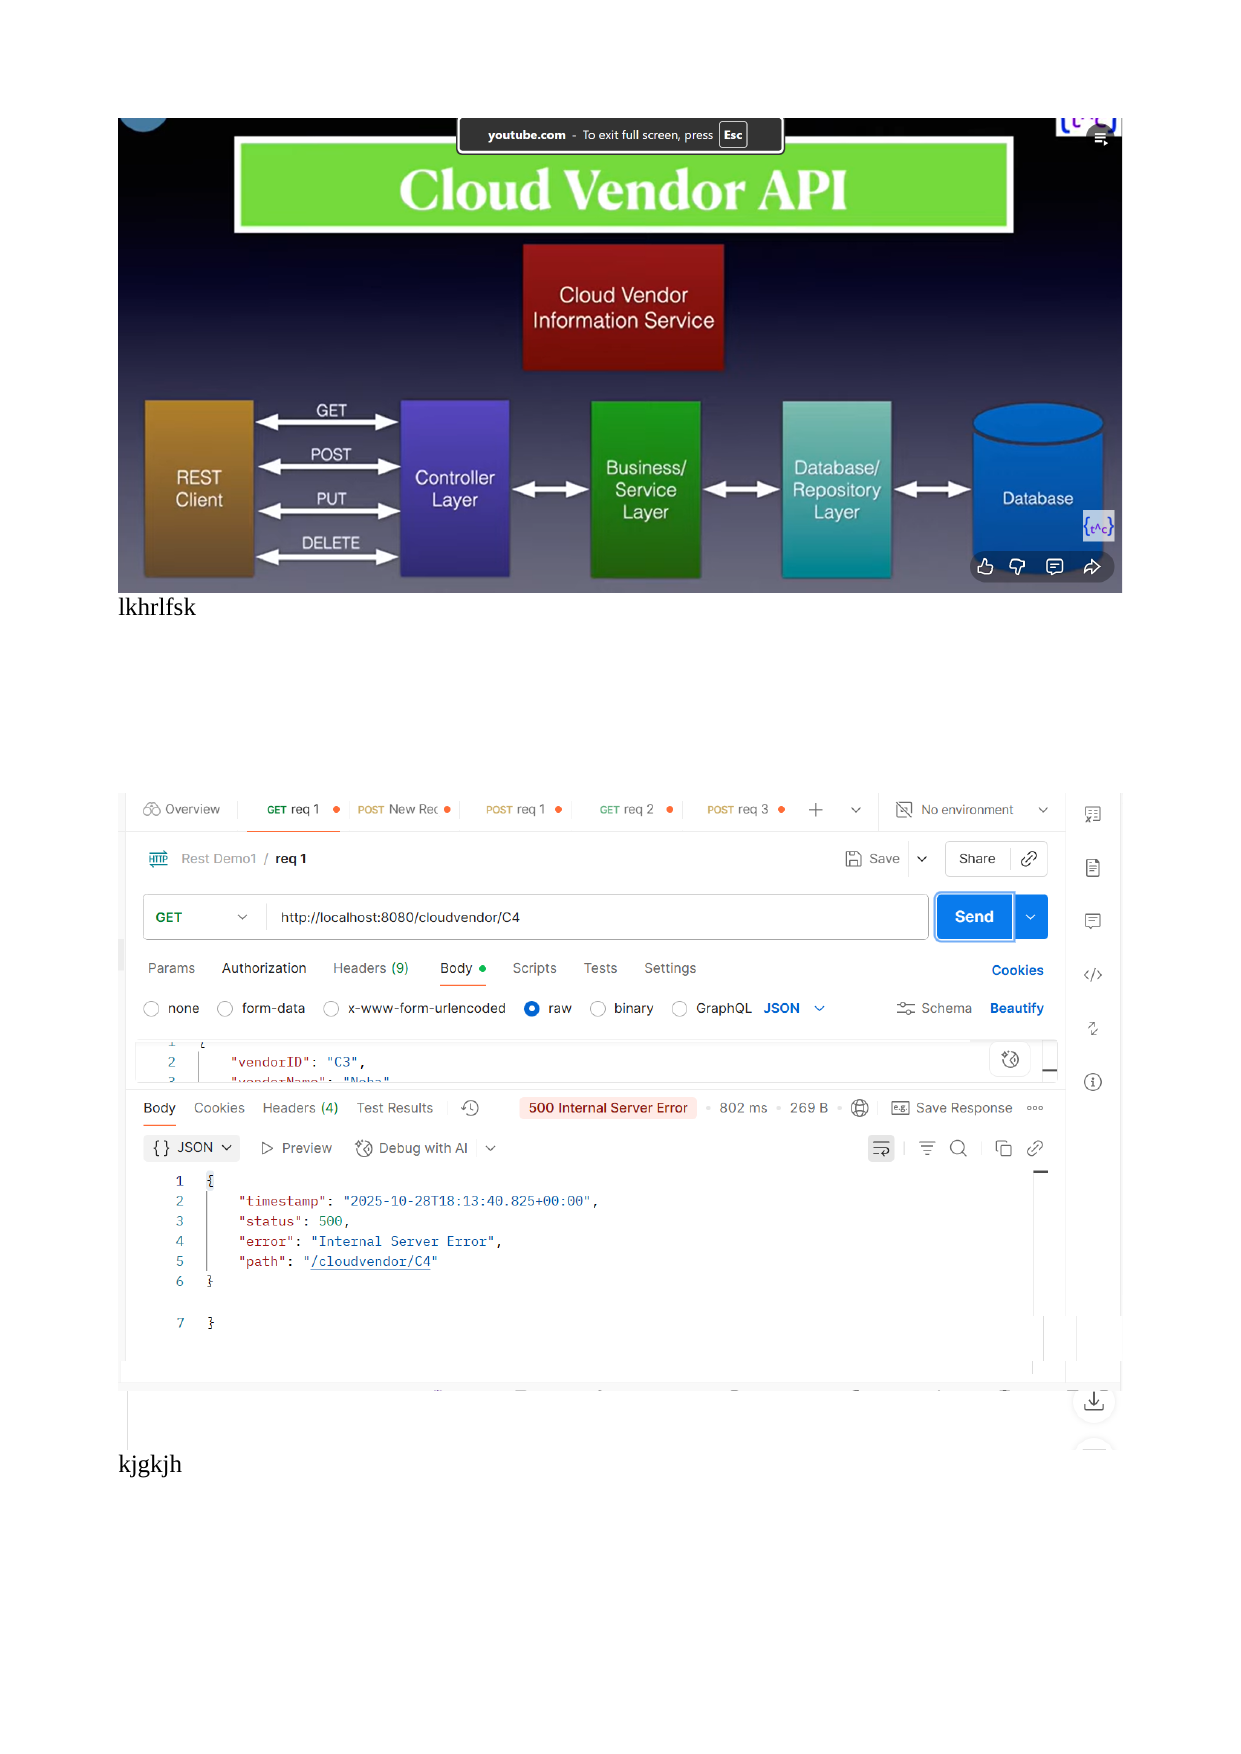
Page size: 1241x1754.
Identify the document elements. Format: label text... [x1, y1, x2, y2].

picture [118, 118, 1123, 593]
picture [118, 793, 1123, 1450]
text kjgkjh [118, 1450, 1122, 1478]
text lkhrlfsk [118, 593, 1122, 621]
